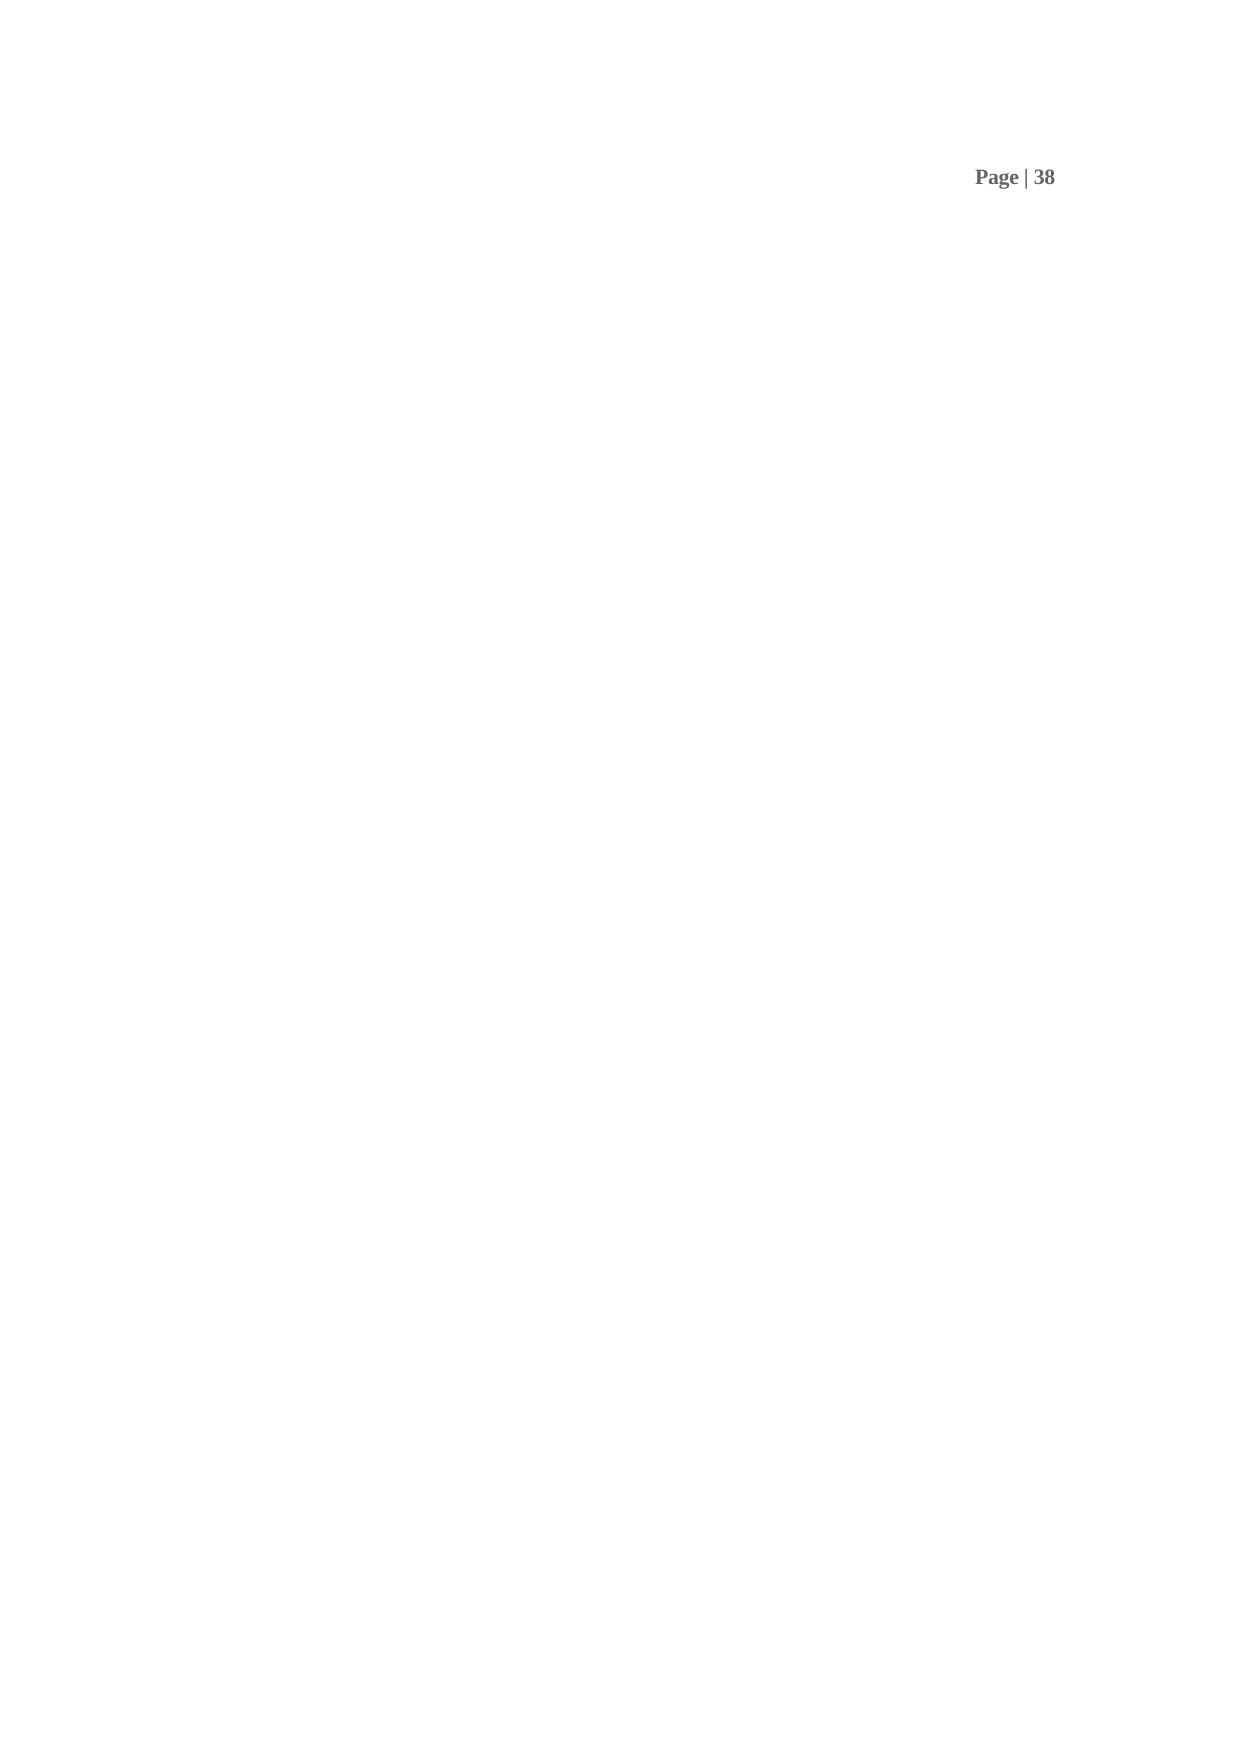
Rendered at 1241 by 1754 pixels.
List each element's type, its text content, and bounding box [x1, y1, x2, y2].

text Page | 38 [150, 162, 1068, 190]
